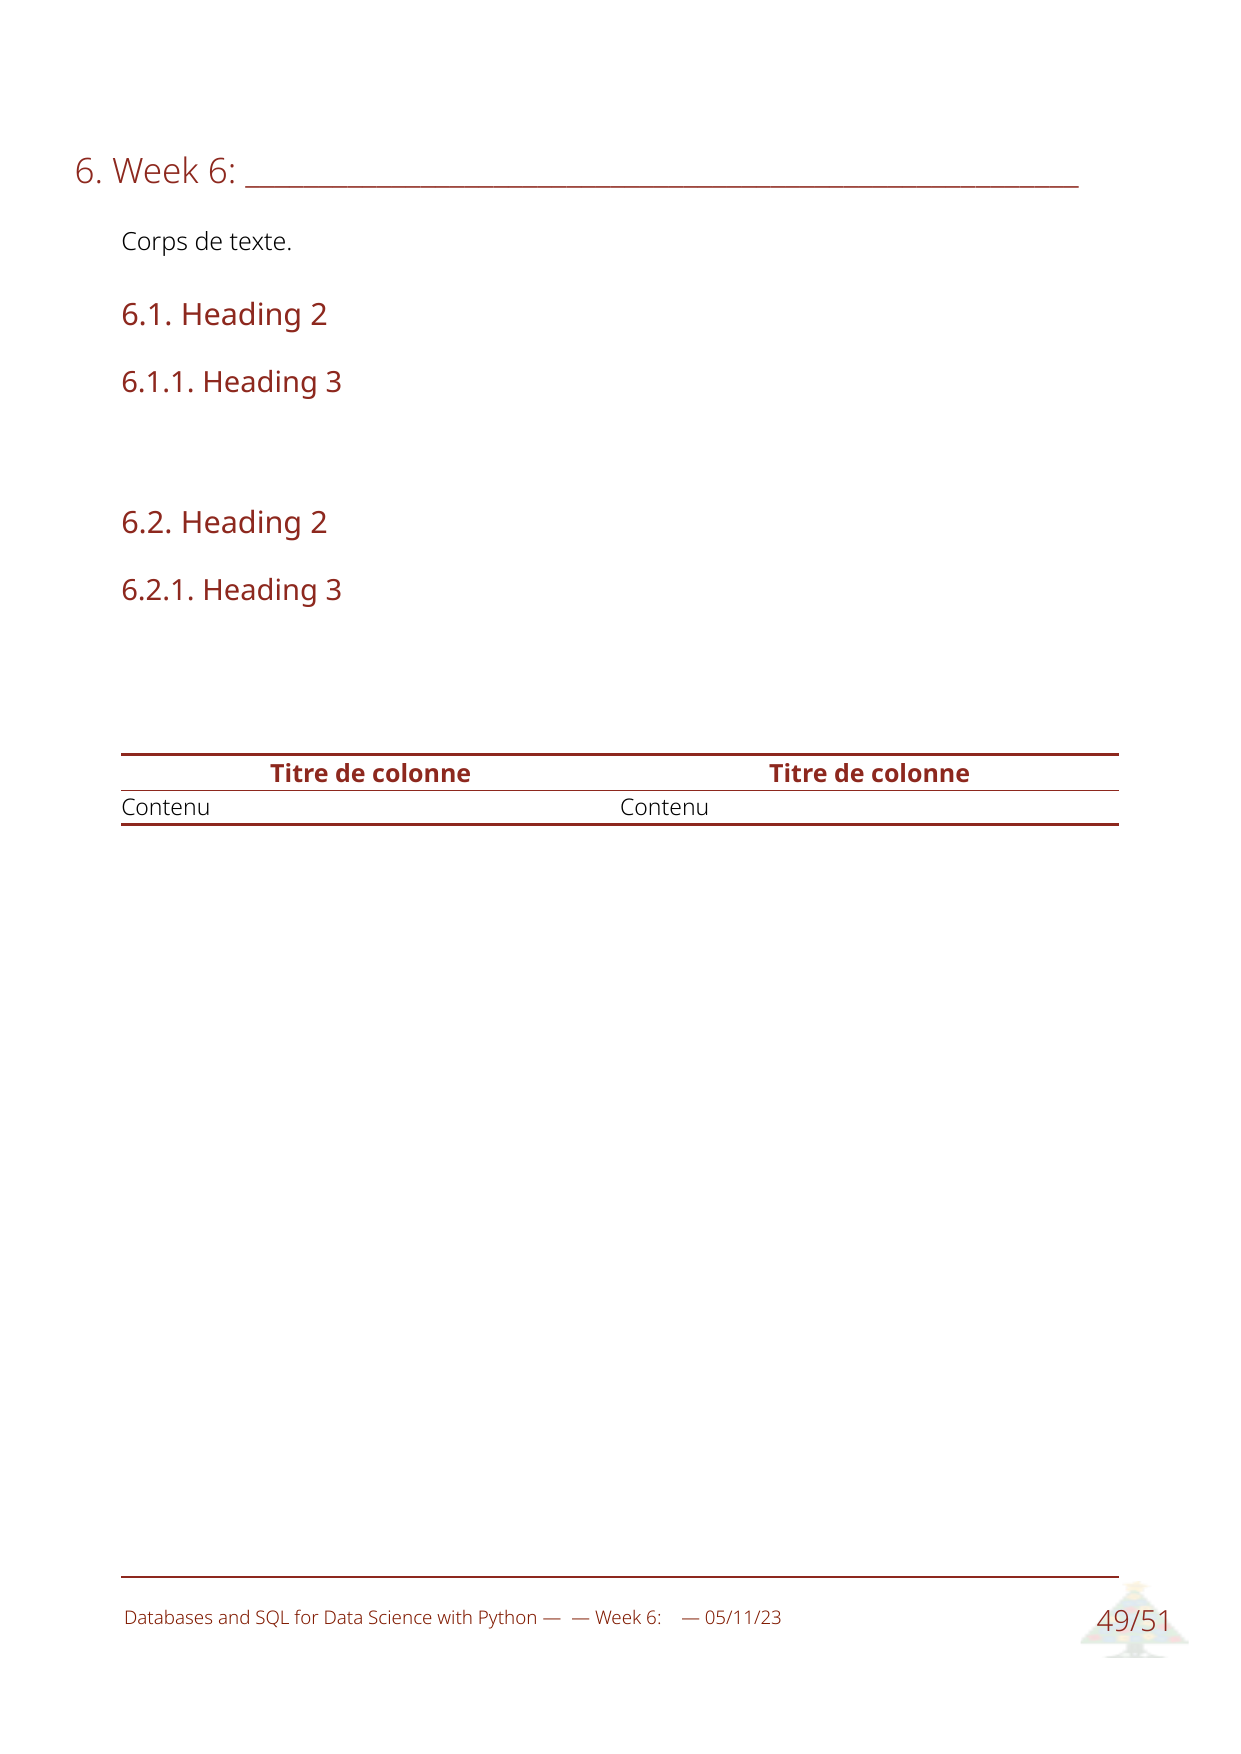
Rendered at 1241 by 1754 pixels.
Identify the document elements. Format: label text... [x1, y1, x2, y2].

table_header Titre de colonne [121, 756, 620, 790]
table_cell Contenu [121, 791, 620, 823]
subtitle Heading 2 [121, 500, 1119, 542]
table_cell Contenu [620, 791, 1119, 823]
text Corps de texte. [121, 224, 1119, 258]
table_header Titre de colonne [620, 756, 1119, 790]
subtitle Heading 2 [121, 293, 1119, 334]
subtitle Week 6: [74, 146, 1119, 194]
subtitle Heading 3 [121, 569, 1119, 609]
subtitle Heading 3 [121, 362, 1119, 401]
